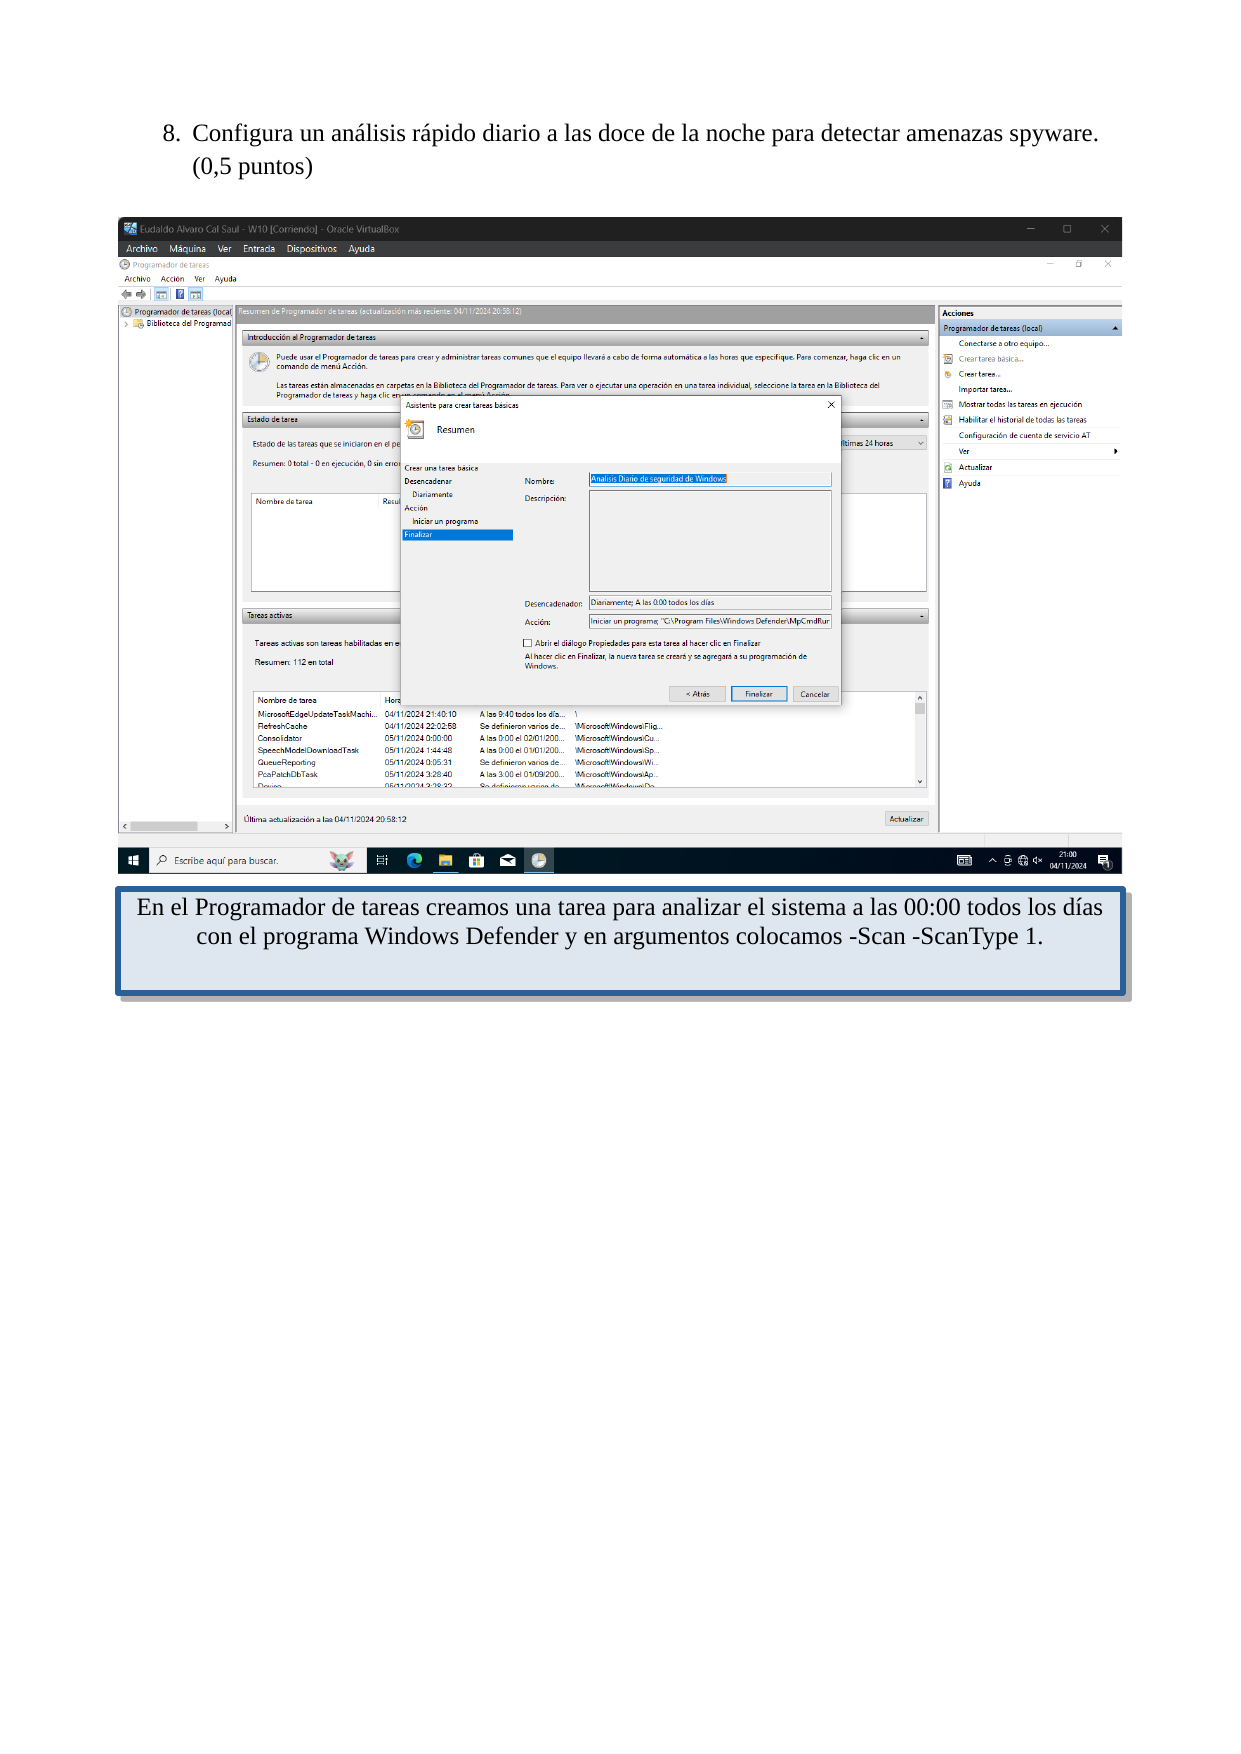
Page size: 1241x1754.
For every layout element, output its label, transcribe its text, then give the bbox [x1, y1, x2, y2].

picture [118, 217, 1123, 874]
list Configura un análisis rápido diario a las doce de la noche para detectar amenazas spyware. (0,5 puntos) [162, 118, 1122, 180]
